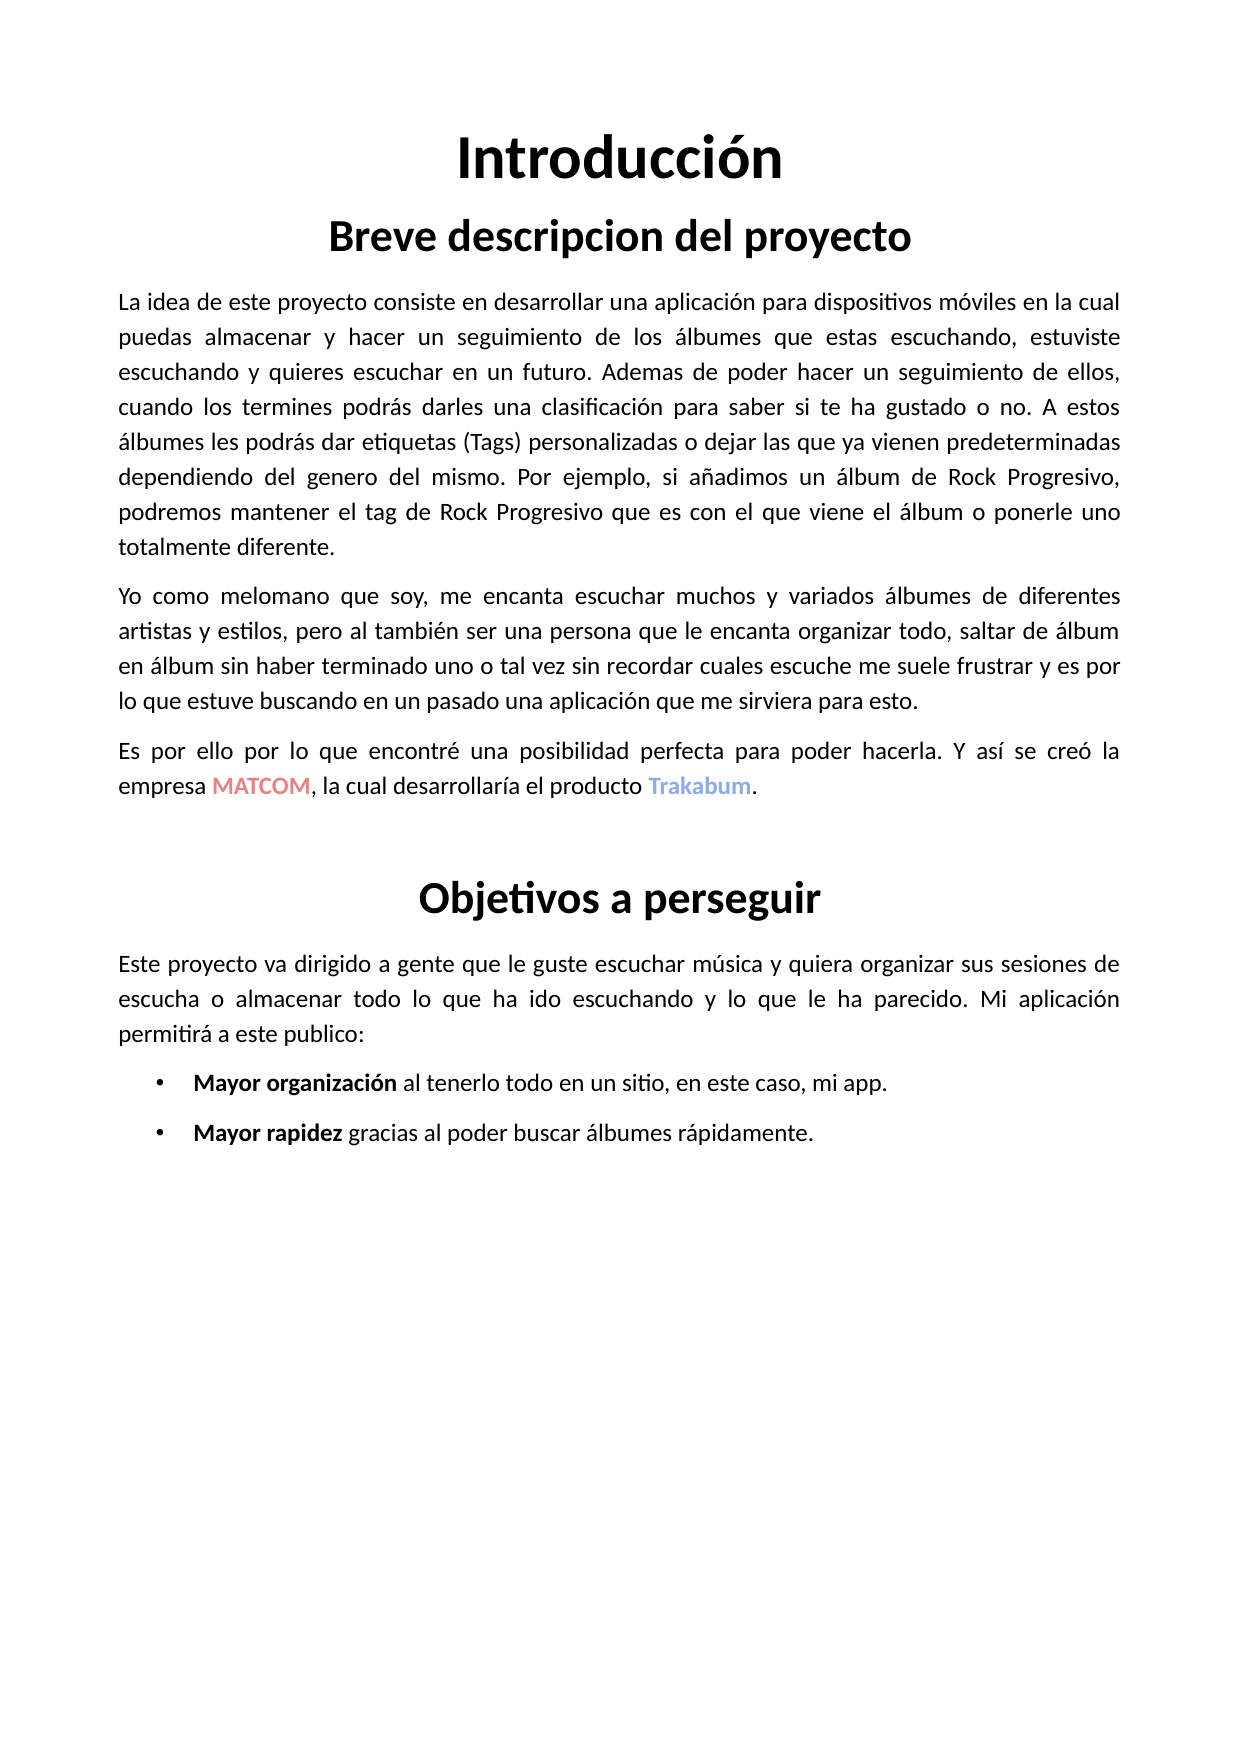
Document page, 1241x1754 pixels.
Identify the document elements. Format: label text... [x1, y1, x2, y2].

text Breve descripcion del proyecto [118, 207, 1122, 263]
list Mayor rapidez gracias al poder buscar álbumes rápidamente. [156, 1117, 1122, 1148]
text Este proyecto va dirigido a gente que le guste escuchar música y quiera organizar sus sesiones de escucha o almacenar todo lo que ha ido escuchando y lo que le ha parecido. Mi aplicación permitirá a este publico: [118, 948, 1122, 1048]
text La idea de este proyecto consiste en desarrollar una aplicación para dispositivos móviles en la cual puedas almacenar y hacer un seguimiento de los álbumes que estas escuchando, estuviste escuchando y quieres escuchar en un futuro. Ademas de poder hacer un seguimiento de ellos, cuando los termines podrás darles una clasificación para saber si te ha gustado o no. A estos álbumes les podrás dar etiquetas (Tags) personalizadas o dejar las que ya vienen predeterminadas dependiendo del genero del mismo. Por ejemplo, si añadimos un álbum de Rock Progresivo, podremos mantener el tag de Rock Progresivo que es con el que viene el álbum o ponerle uno totalmente diferente. [118, 286, 1122, 561]
list Mayor organización al tenerlo todo en un sitio, en este caso, mi app. [156, 1068, 1122, 1098]
text Yo como melomano que soy, me encanta escuchar muchos y variados álbumes de diferentes artistas y estilos, pero al también ser una persona que le encanta organizar todo, saltar de álbum en álbum sin haber terminado uno o tal vez sin recordar cuales escuche me suele frustrar y es por lo que estuve buscando en un pasado una aplicación que me sirviera para esto. [118, 580, 1122, 716]
text Objetivos a perseguir [118, 869, 1122, 925]
text Es por ello por lo que encontré una posibilidad perfecta para poder hacerla. Y así se creó la empresa MATCOM, la cual desarrollaría el producto Trakabum. [118, 735, 1122, 801]
subtitle Introducción [118, 118, 1122, 194]
